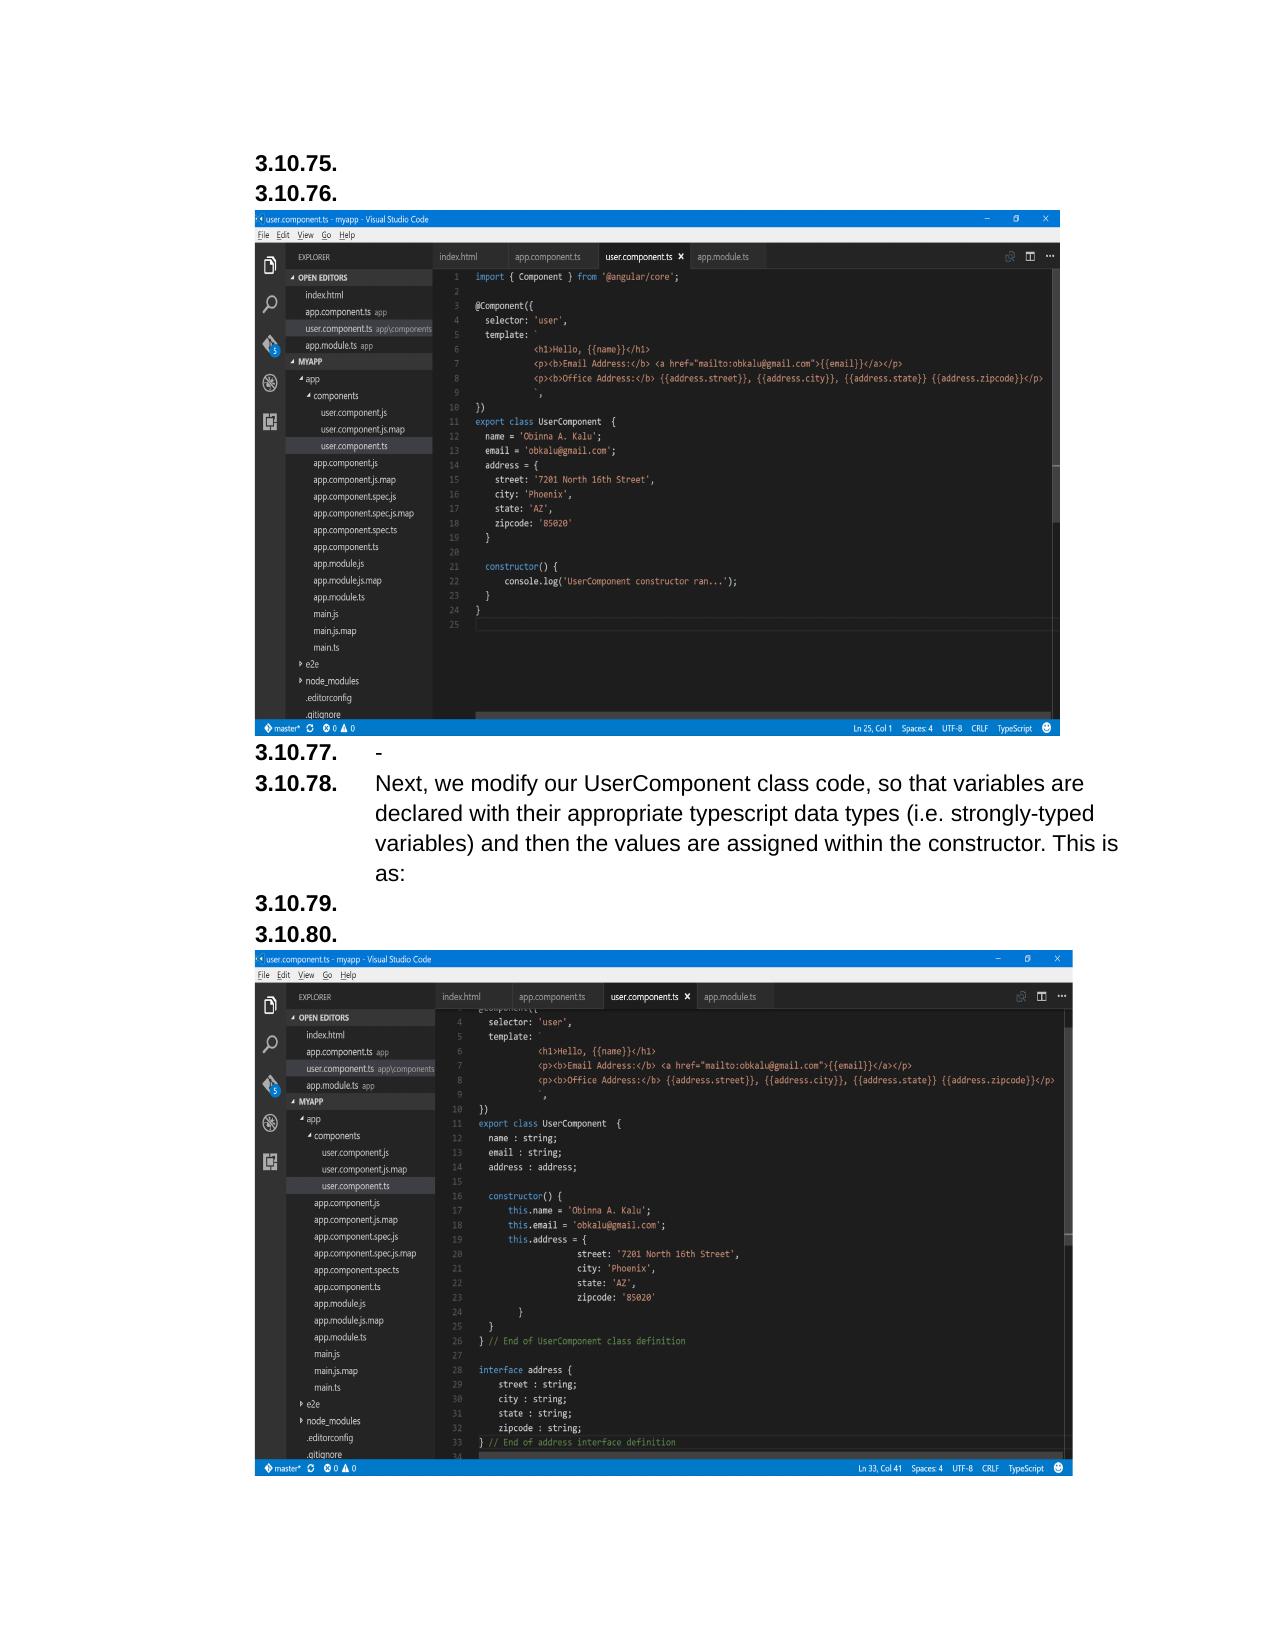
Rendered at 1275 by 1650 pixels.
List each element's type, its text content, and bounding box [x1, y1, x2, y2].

list Next, we modify our UserComponent class code, so that variables are declared with their appropriate typescript data types (i.e. strongly-typed variables) and then the values are assigned within the constructor. This is as: [337, 769, 1125, 886]
picture [254, 950, 1073, 1476]
picture [254, 210, 1060, 736]
list - [337, 739, 1125, 766]
